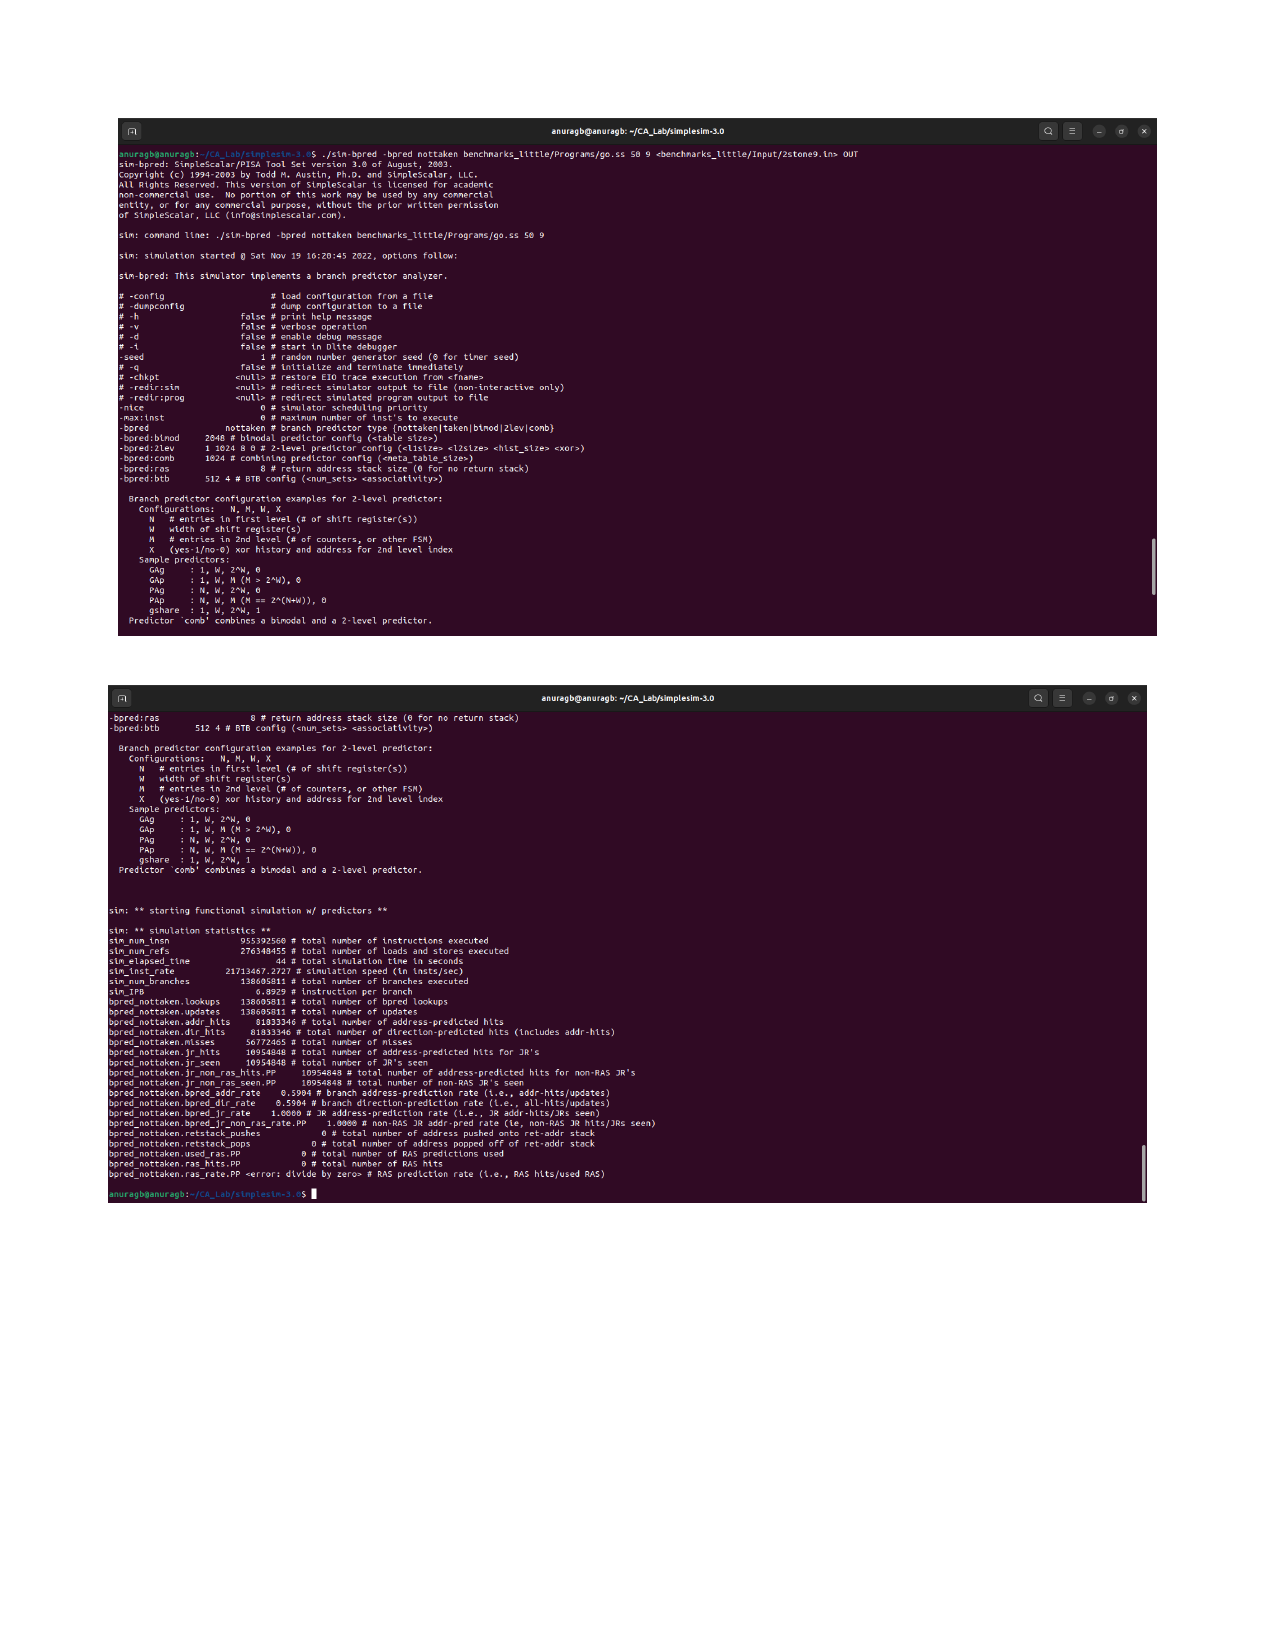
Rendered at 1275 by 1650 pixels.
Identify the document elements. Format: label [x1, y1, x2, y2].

picture [108, 685, 1147, 1203]
picture [118, 118, 1157, 636]
